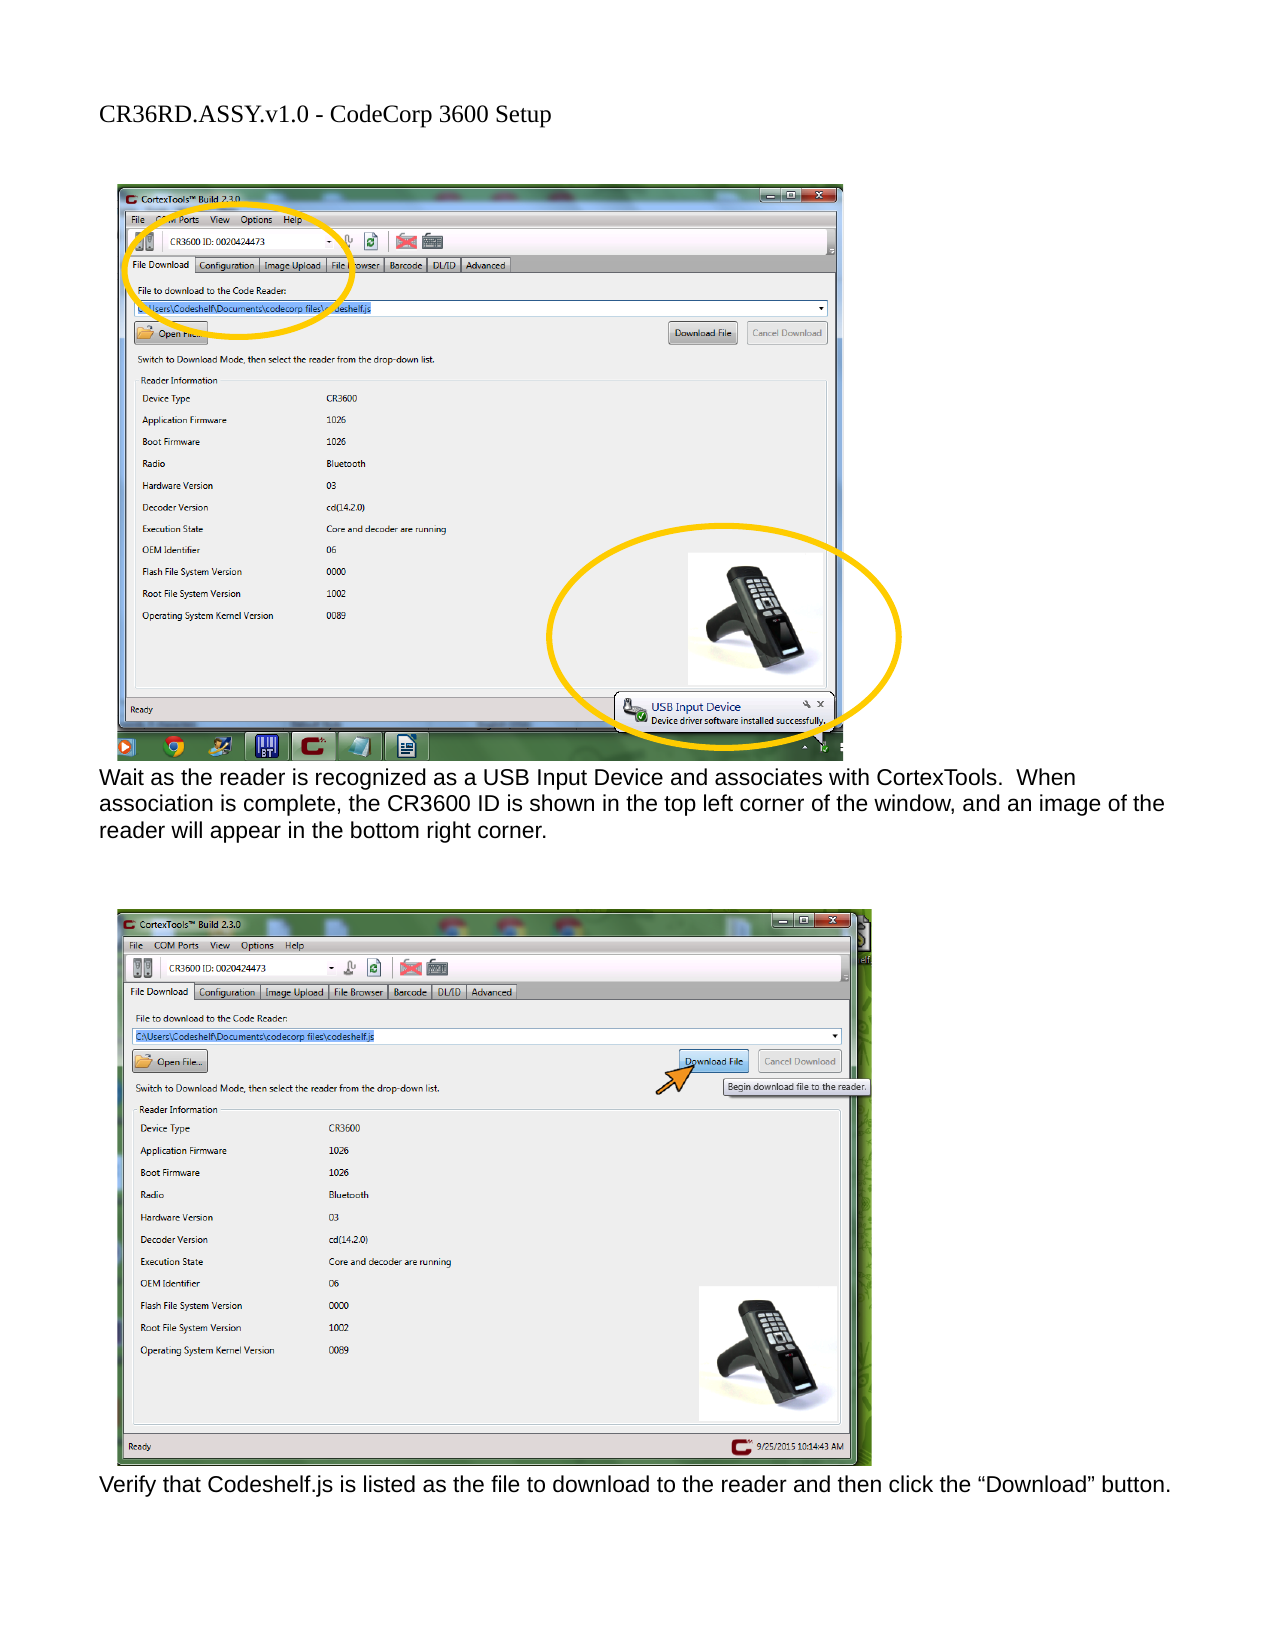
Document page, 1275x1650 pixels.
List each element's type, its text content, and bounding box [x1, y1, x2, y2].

picture [117, 909, 872, 1466]
text Wait as the reader is recognized as a USB Input Device and associates with CortexTools. When association is complete, the CR3600 ID is shown in the top left corner of the window, and an image of the reader will appear in the bottom right corner. [99, 764, 1176, 843]
picture [553, 529, 844, 744]
text Verify that Codeshelf.js is listed as the file to download to the reader and then click the “Download” button. [99, 1471, 1176, 1497]
picture [117, 184, 844, 761]
